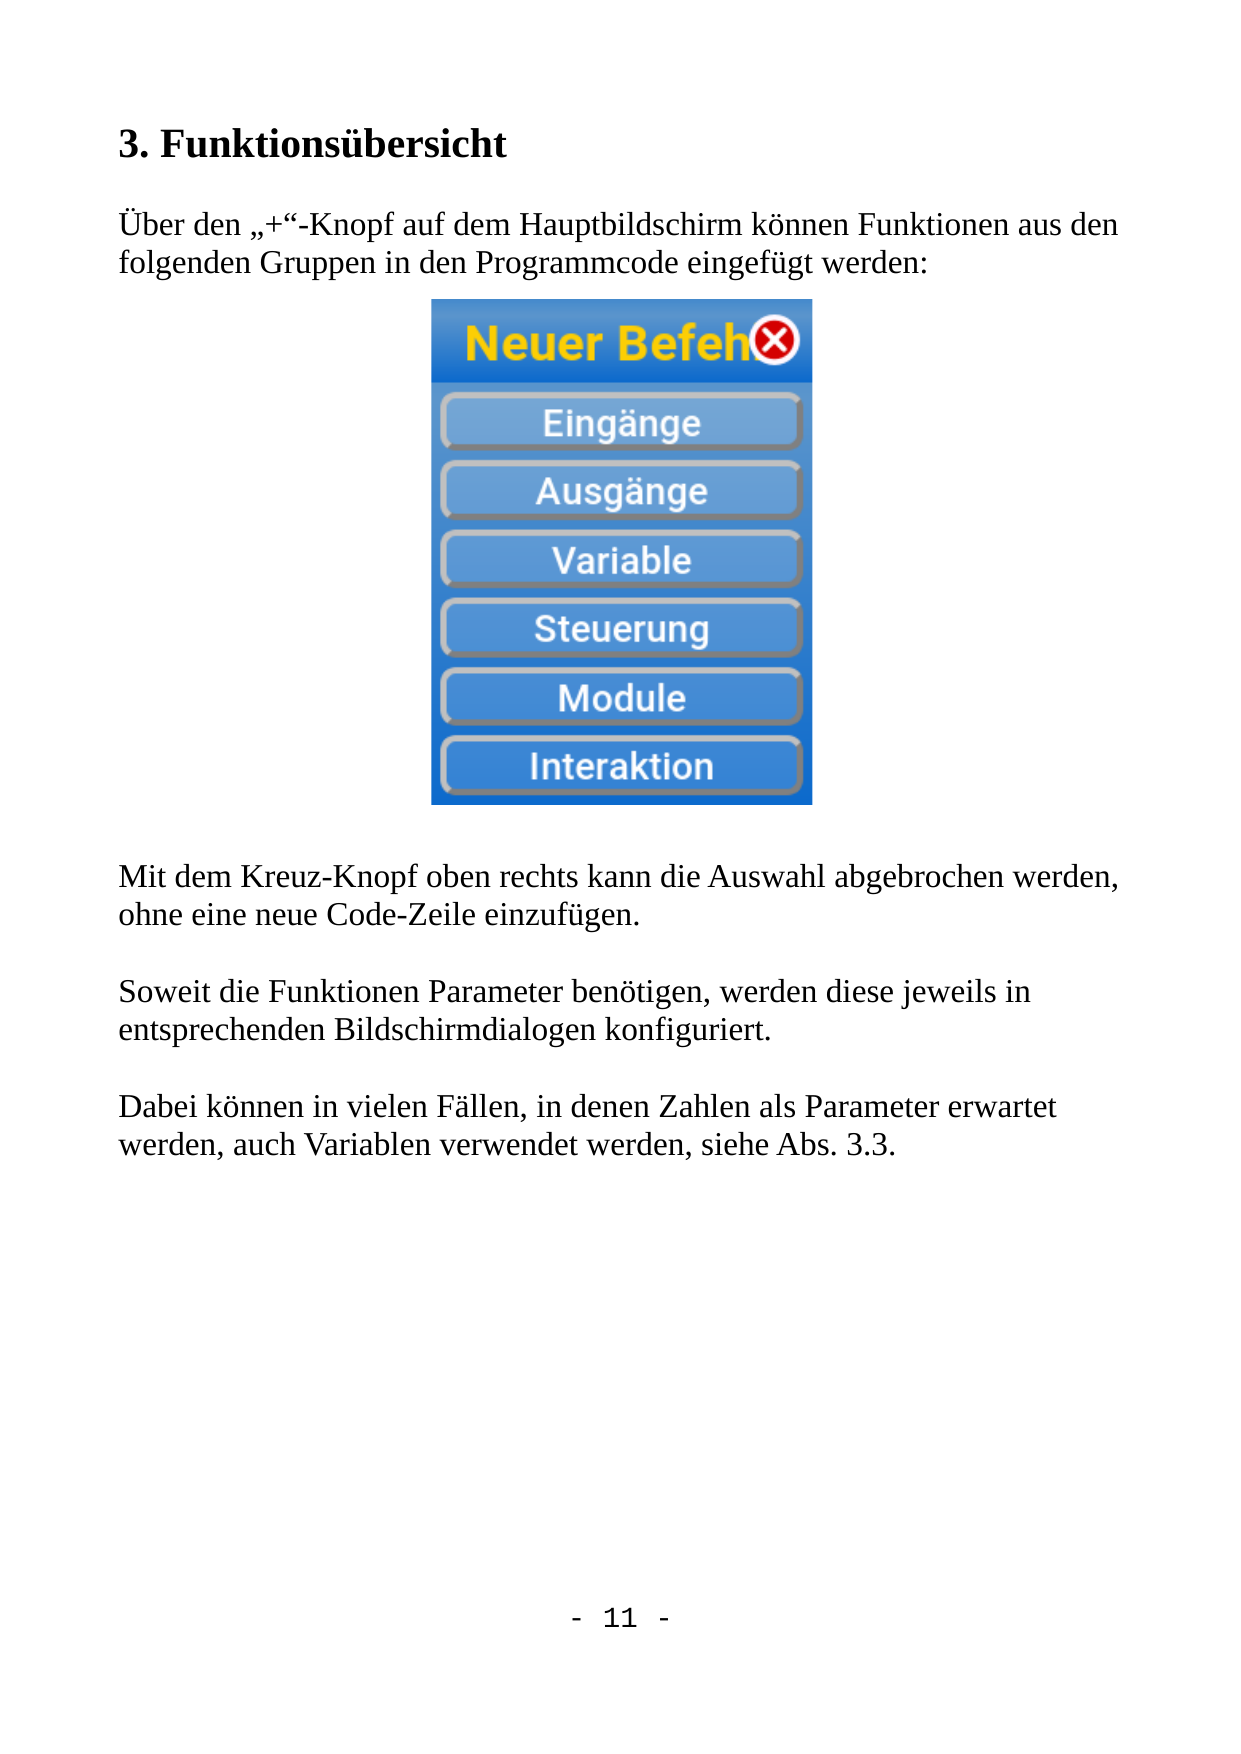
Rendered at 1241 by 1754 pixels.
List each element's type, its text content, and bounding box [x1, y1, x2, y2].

text Dabei können in vielen Fällen, in denen Zahlen als Parameter erwartet werden, auch Variablen verwendet werden, siehe Abs. 3.3. [118, 1086, 1122, 1163]
text Über den „+“-Knopf auf dem Hauptbildschirm können Funktionen aus den folgenden Gruppen in den Programmcode eingefügt werden: [118, 204, 1122, 281]
text Soweit die Funktionen Parameter benötigen, werden diese jeweils in entsprechenden Bildschirmdialogen konfiguriert. [118, 971, 1122, 1048]
text 3. Funktionsübersicht [118, 118, 1122, 166]
text Mit dem Kreuz-Knopf oben rechts kann die Auswahl abgebrochen werden, ohne eine neue Code-Zeile einzufügen. [118, 856, 1122, 933]
picture [431, 299, 813, 805]
